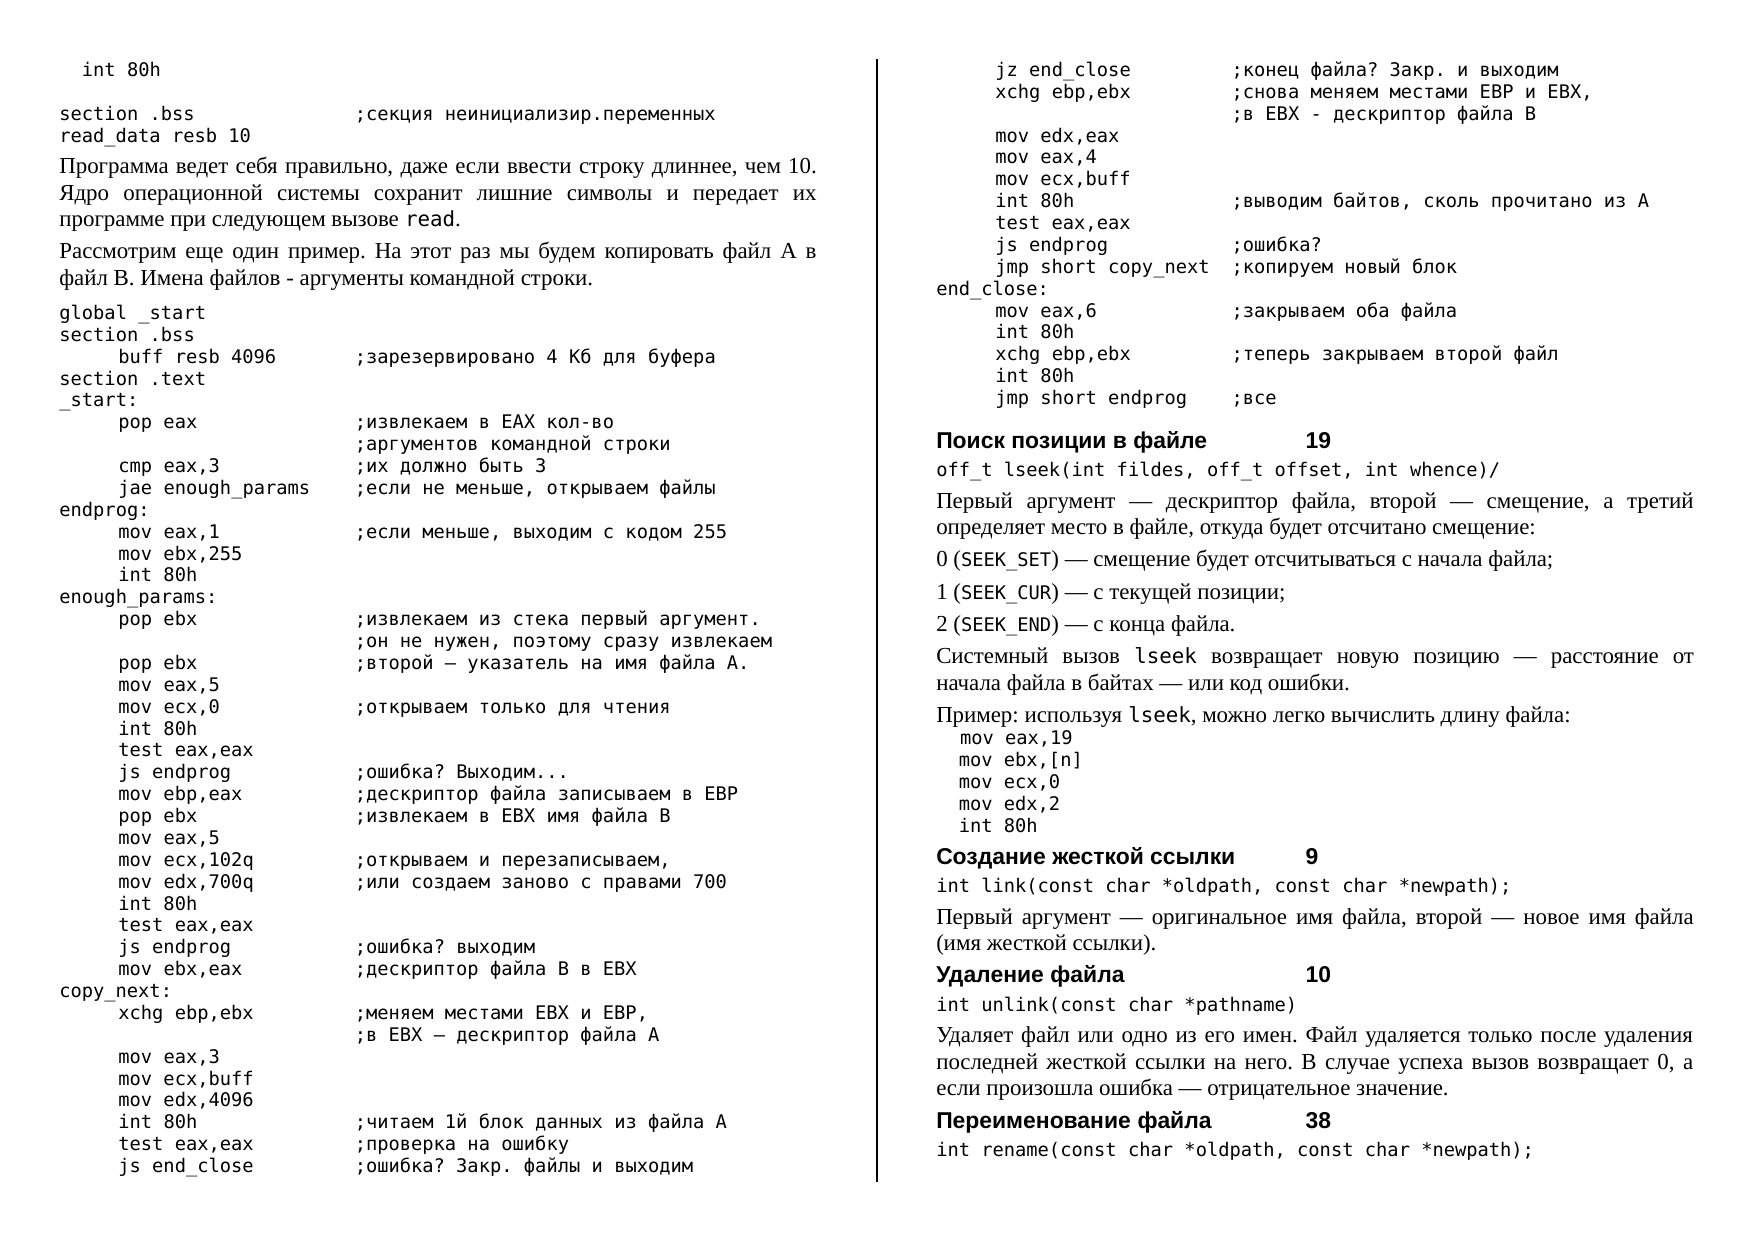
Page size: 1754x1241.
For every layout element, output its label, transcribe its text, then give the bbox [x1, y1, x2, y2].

text section .bss ;секция неинициализир.переменных [59, 103, 818, 125]
text ;аргументов командной строки [354, 433, 818, 455]
text jz end_close ;конец файла? Закр. и выходим [936, 59, 1695, 81]
text int unlink(const char *pathname) [936, 994, 1695, 1016]
text js endprog ;ошибка? [936, 234, 1695, 256]
text test eax,eax ;проверка на ошибку [59, 1133, 818, 1155]
text Рассмотрим еще один пример. На этот раз мы будем копировать файл А в файл В. Имена файлов - аргументы командной строки. [59, 237, 818, 290]
text int 80h [936, 815, 1695, 837]
text end_close: [936, 278, 1695, 300]
text jmp short copy_next ;копируем новый блок [936, 256, 1695, 278]
text off_t lseek(int fildes, off_t offset, int whence)/ [936, 459, 1695, 481]
text pop ebx ;второй — указатель на имя файла А. [59, 652, 818, 674]
text 2 (SEEK_END) — с конца файла. [936, 610, 1695, 636]
text Системный вызов lseek возвращает новую позицию — расстояние от начала файла в байтах — или код ошибки. [936, 642, 1695, 695]
text Программа ведет себя правильно, даже если ввести строку длиннее, чем 10. Ядро операционной системы сохранит лишние символы и передает их программе при следующем вызове read. [59, 152, 818, 232]
text 1 (SEEK_CUR) — с текущей позиции; [936, 578, 1695, 604]
text mov eax,4 [936, 147, 1695, 168]
text mov eax,1 ;если меньше, выходим с кодом 255 [59, 521, 818, 543]
text mov ebx,255 [59, 543, 818, 564]
text mov ebp,eax ;дескриптор файла записываем в EBP [59, 783, 818, 805]
text ;в ЕВХ - дескриптор файла В [936, 103, 1695, 125]
text mov edx,eax [936, 125, 1695, 147]
text jae enough_params ;если не меньше, открываем файлы [59, 477, 818, 499]
text mov ecx,buff [936, 168, 1695, 190]
text cmp eax,3 ;их должно быть 3 [59, 455, 818, 477]
text Поиск позиции в файле 19 [936, 427, 1695, 453]
text mov eax,3 [59, 1046, 818, 1068]
text js endprog ;ошибка? Выходим... [59, 761, 818, 783]
text pop ebx ;извлекаем в EBX имя файла В [59, 805, 818, 827]
text int rename(const char *oldpath, const char *newpath); [936, 1139, 1695, 1161]
text mov ecx,102q ;открываем и перезаписываем, [59, 849, 818, 871]
text mov eax,5 [59, 827, 818, 849]
text ;он не нужен, поэтому сразу извлекаем [59, 630, 818, 652]
text mov edx,700q ;или создаем заново с правами 700 [59, 871, 818, 893]
text global _start [59, 302, 818, 324]
text Первый аргумент — оригинальное имя файла, второй — новое имя файла (имя жесткой ссылки). [936, 903, 1695, 956]
text section .text [59, 368, 818, 389]
text mov ecx,buff [59, 1068, 818, 1089]
text section .bss [59, 324, 818, 346]
text mov eax,6 ;закрываем оба файла [936, 300, 1695, 322]
text int 80h [59, 564, 818, 586]
text Пример: используя lseek, можно легко вычислить длину файла: [936, 701, 1695, 727]
text endprog: [59, 499, 818, 521]
text test еах,еах [936, 212, 1695, 234]
text test eax,eax [59, 914, 818, 936]
text Удаляет файл или одно из его имен. Файл удаляется только после удаления последней жесткой ссылки на него. В случае успеха вызов возвращает 0, а если произошла ошибка — отрицательное значение. [936, 1022, 1695, 1101]
text pop eax ;извлекаем в EAX кол-во [59, 411, 818, 433]
text mov edx,4096 [59, 1089, 818, 1111]
text ;в EBX — дескриптор файла A [354, 1024, 818, 1046]
text mov eax,19 [936, 727, 1695, 749]
text xchg ebp,ebx ;снова меняем местами ЕВР и ЕВХ, [936, 81, 1695, 103]
text Создание жесткой ссылки 9 [936, 843, 1695, 869]
text int 80h [59, 718, 818, 739]
text mov edx,2 [936, 793, 1695, 815]
text Переименование файла 38 [936, 1107, 1695, 1133]
text mov ebx,eax ;дескриптор файла В в EBX [59, 958, 818, 980]
text js end_close ;ошибка? Закр. файлы и выходим [59, 1155, 818, 1177]
text mov eax,5 [59, 674, 818, 696]
text int 80h [936, 322, 1695, 343]
text mov ecx,0 [936, 771, 1695, 793]
text 0 (SEEK_SET) — смещение будет отсчитываться с начала файла; [936, 546, 1695, 572]
text buff resb 4096 ;зарезервировано 4 Кб для буфера [59, 346, 818, 368]
text test eax,eax [59, 739, 818, 761]
text jmp short endprog ;все [936, 387, 1695, 409]
text int 80h [936, 365, 1695, 387]
text xchg ebp,ebx ;теперь закрываем второй файл [936, 343, 1695, 365]
text mov ebx,[n] [936, 749, 1695, 771]
text pop ebx ;извлекаем из стека первый аргумент. [59, 608, 818, 630]
text int 80h ;выводим байтов, сколь прочитано из А [936, 190, 1695, 212]
text Первый аргумент — дескриптор файла, второй — смещение, а третий определяет место в файле, откуда будет отсчитано смещение: [936, 487, 1695, 539]
text enough_params: [59, 586, 818, 608]
text js endprog ;ошибка? выходим [59, 936, 818, 958]
text int 80h [59, 893, 818, 914]
text xchg ebp,ebx ;меняем местами EBX и EBP, [59, 1002, 818, 1024]
text _start: [59, 389, 818, 411]
text read_data resb 10 [59, 125, 818, 147]
text mov ecx,0 ;открываем только для чтения [59, 696, 818, 718]
text Удаление файла 10 [936, 961, 1695, 988]
text int link(const char *oldpath, const char *newpath); [936, 875, 1695, 897]
text int 80h [59, 59, 818, 81]
text int 80h ;читаем 1й блок данных из файла А [59, 1111, 818, 1133]
text copy_next: [59, 980, 818, 1002]
